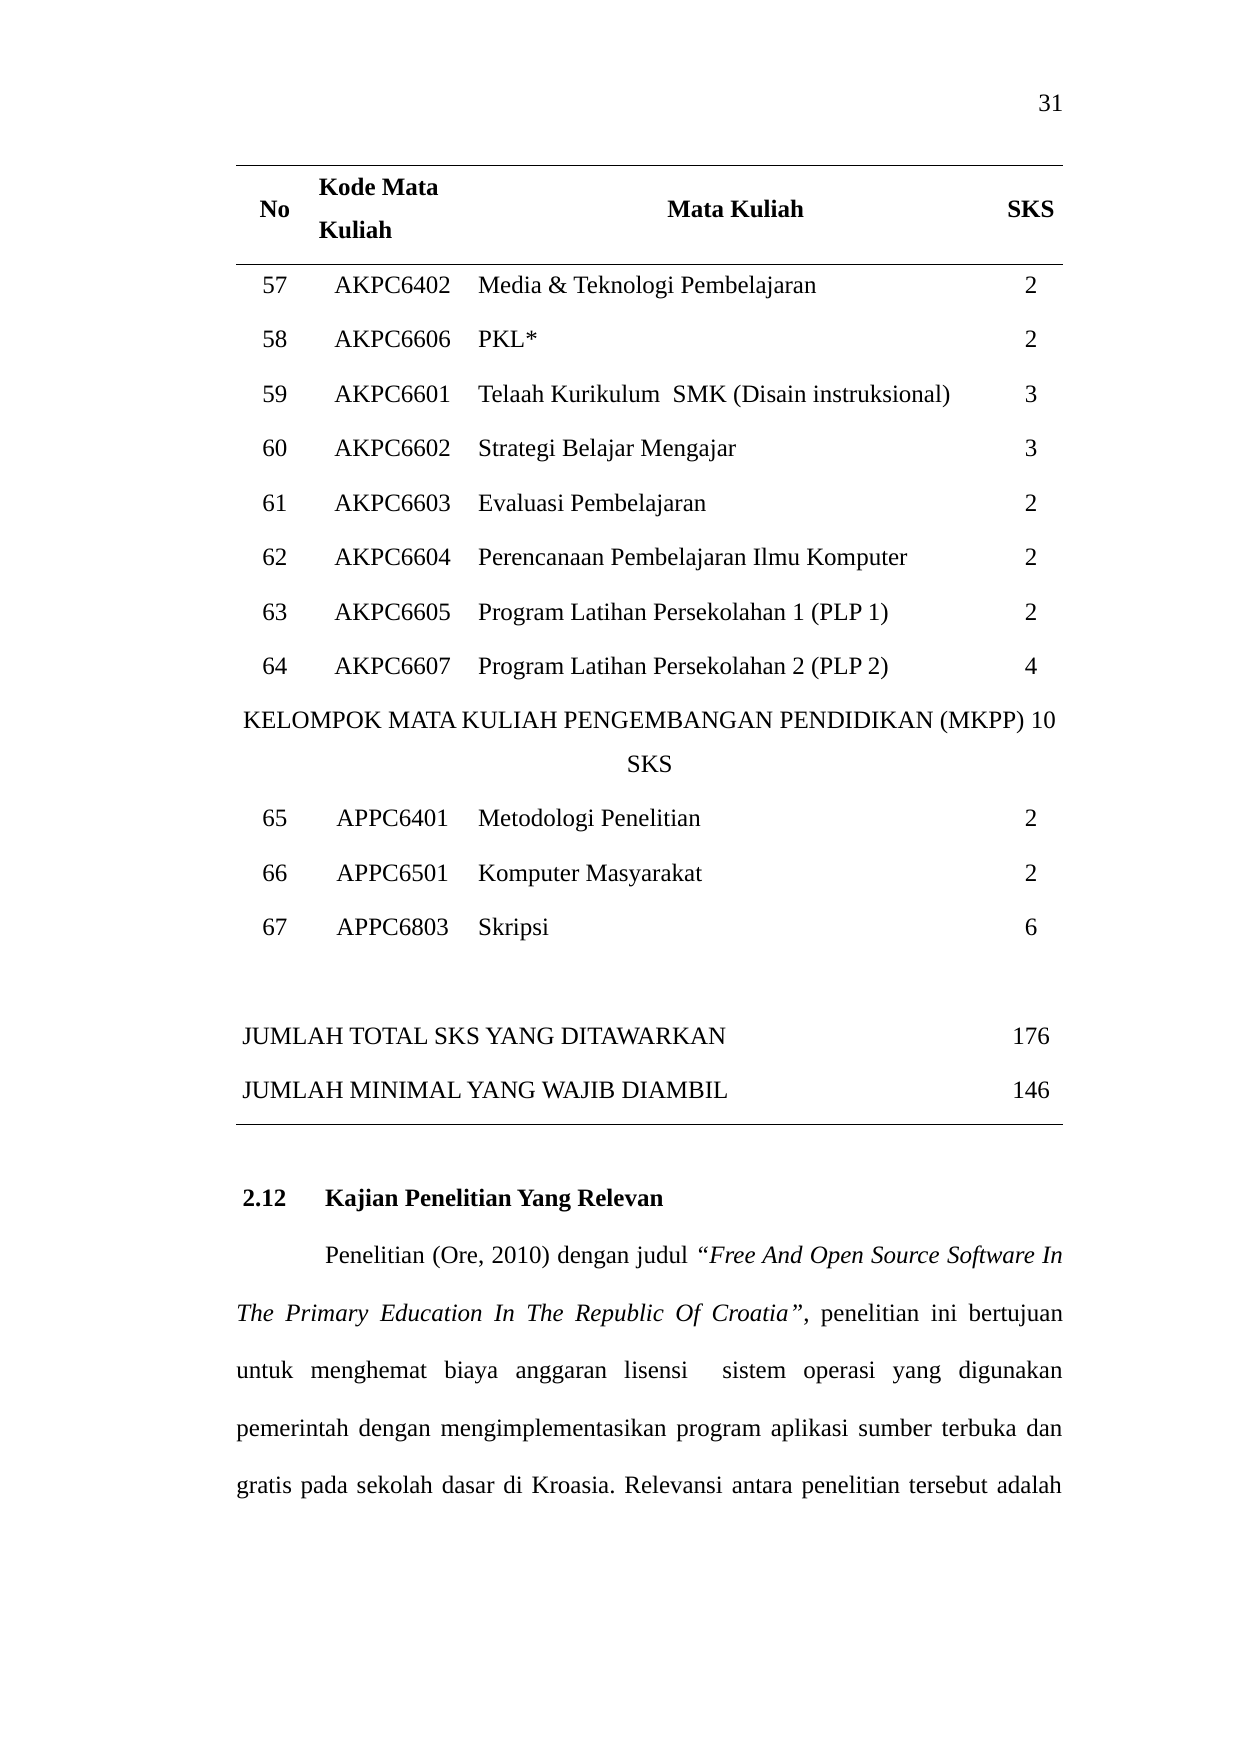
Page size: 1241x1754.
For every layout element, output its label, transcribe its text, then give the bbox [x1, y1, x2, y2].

table_cell Skripsi [472, 906, 999, 961]
table_cell 2 [999, 482, 1063, 536]
table_cell 6 [999, 906, 1063, 961]
table_header Mata Kuliah [472, 166, 999, 264]
table_cell Perencanaan Pembelajaran Ilmu Komputer [472, 536, 999, 591]
table_cell 2 [999, 591, 1063, 645]
table_cell 67 [236, 906, 313, 961]
table_cell AKPC6603 [313, 482, 472, 536]
table_cell Telaah Kurikulum SMK (Disain instruksional) [472, 373, 999, 427]
table_cell AKPC6605 [313, 591, 472, 645]
table_cell 2 [999, 319, 1063, 373]
table_cell 66 [236, 852, 313, 906]
table_cell 2 [999, 536, 1063, 591]
subtitle Kajian Penelitian Yang Relevan [236, 1183, 1063, 1212]
table_cell 3 [999, 373, 1063, 427]
table_cell Program Latihan Persekolahan 1 (PLP 1) [472, 591, 999, 645]
table_cell 2 [999, 265, 1063, 318]
table_cell 62 [236, 536, 313, 591]
table_cell [236, 961, 1063, 1015]
table_cell APPC6803 [313, 906, 472, 961]
table_cell 4 [999, 645, 1063, 700]
table_cell Program Latihan Persekolahan 2 (PLP 2) [472, 645, 999, 700]
table_cell 59 [236, 373, 313, 427]
table_cell AKPC6604 [313, 536, 472, 591]
table_cell KELOMPOK MATA KULIAH PENGEMBANGAN PENDIDIKAN (MKPP) 10 SKS [236, 700, 1063, 797]
table_cell Evaluasi Pembelajaran [472, 482, 999, 536]
table_cell AKPC6607 [313, 645, 472, 700]
table_cell PKL* [472, 319, 999, 373]
table_cell Metodologi Penelitian [472, 798, 999, 852]
table_header Kode Mata Kuliah [313, 166, 472, 264]
table_cell JUMLAH TOTAL SKS YANG DITAWARKAN [236, 1015, 999, 1070]
table_cell Komputer Masyarakat [472, 852, 999, 906]
table_header SKS [999, 166, 1063, 264]
table_cell APPC6401 [313, 798, 472, 852]
table_cell 65 [236, 798, 313, 852]
table_cell 3 [999, 428, 1063, 482]
table_cell 2 [999, 798, 1063, 852]
table_cell 176 [999, 1015, 1063, 1070]
table_cell AKPC6602 [313, 428, 472, 482]
table_cell AKPC6601 [313, 373, 472, 427]
table_cell 60 [236, 428, 313, 482]
table_cell 2 [999, 852, 1063, 906]
table_cell APPC6501 [313, 852, 472, 906]
table_cell AKPC6402 [313, 265, 472, 318]
table_cell Media & Teknologi Pembelajaran [472, 265, 999, 318]
text Penelitian (Ore, 2010) dengan judul “Free And Open Source Software In The Primary Education In The Republic Of Croatia”, penelitian ini bertujuan untuk menghemat biaya anggaran lisensi sistem operasi yang digunakan pemerintah dengan mengimplementasikan program aplikasi sumber terbuka dan gratis pada sekolah dasar di Kroasia. Relevansi antara penelitian tersebut adalah [236, 1240, 1063, 1499]
table_cell 61 [236, 482, 313, 536]
table_cell 57 [236, 265, 313, 318]
table_cell JUMLAH MINIMAL YANG WAJIB DIAMBIL [236, 1070, 999, 1124]
table_cell AKPC6606 [313, 319, 472, 373]
table_cell 64 [236, 645, 313, 700]
table_cell 63 [236, 591, 313, 645]
table_cell 58 [236, 319, 313, 373]
table_cell 146 [999, 1070, 1063, 1124]
table_cell Strategi Belajar Mengajar [472, 428, 999, 482]
table_header No [236, 166, 313, 264]
